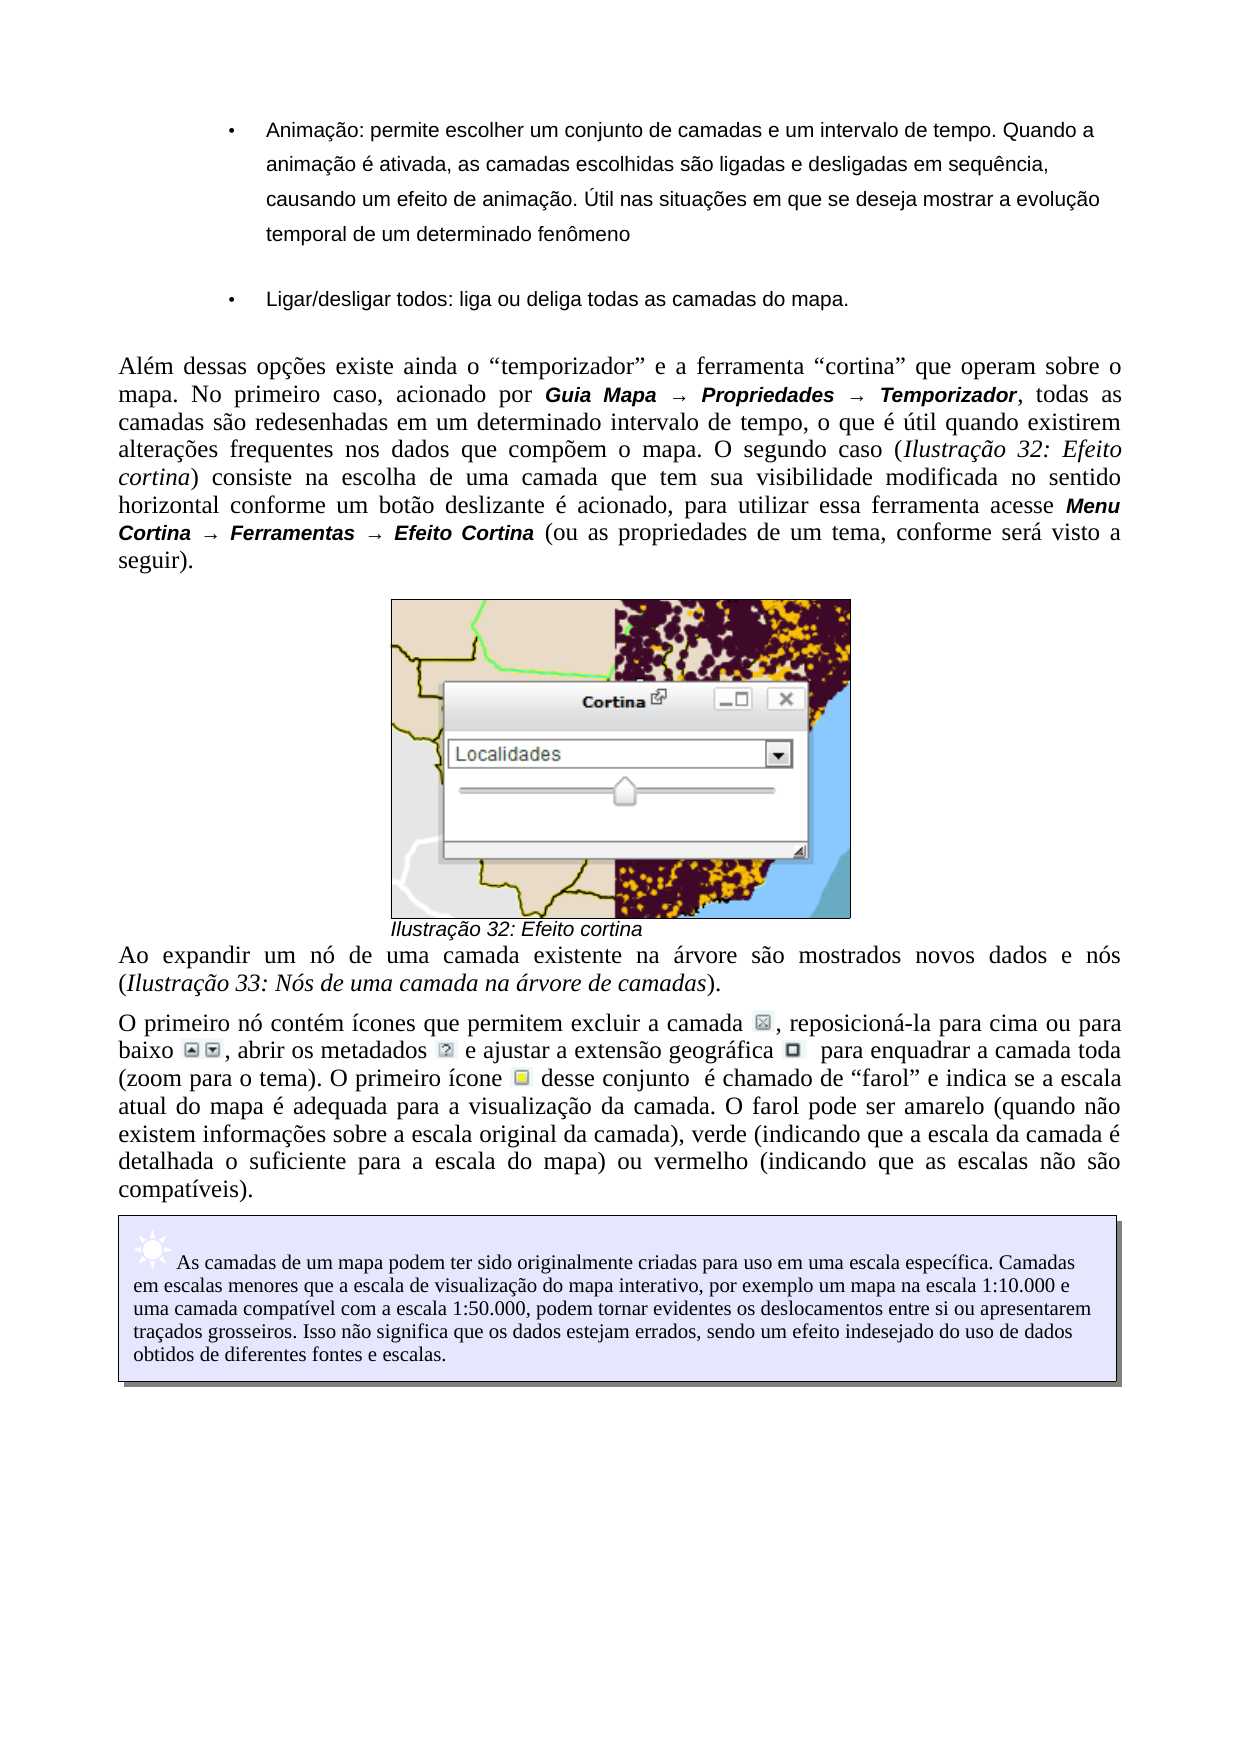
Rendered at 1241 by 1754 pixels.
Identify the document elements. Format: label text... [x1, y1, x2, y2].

text Ao expandir um nó de uma camada existente na árvore são mostrados novos dados e nós (Ilustração 33: Nós de uma camada na árvore de camadas). [118, 586, 1122, 996]
picture [133, 1246, 141, 1253]
text As camadas de um mapa podem ter sido originalmente criadas para uso em uma escala específica. Camadas em escalas menores que a escala de visualização do mapa interativo, por exemplo um mapa na escala 1:10.000 e uma camada compatível com a escala 1:50.000, podem tornar evidentes os deslocamentos entre si ou apresentarem traçados grosseiros. Isso não significa que os dados estejam errados, sendo um efeito indesejado do uso de dados obtidos de diferentes fontes e escalas. [119, 1216, 1116, 1381]
picture [751, 1010, 776, 1032]
picture [781, 1040, 807, 1059]
text Além dessas opções existe ainda o “temporizador” e a ferramenta “cortina” que operam sobre o mapa. No primeiro caso, acionado por guia Mapa → Propriedades → Temporizador, todas as camadas são redesenhadas em um determinado intervalo de tempo, o que é útil quando existirem alterações frequentes nos dados que compõem o mapa. O segundo caso (Ilustração 32: Efeito cortina) consiste na escolha de uma camada que tem sua visibilidade modificada no sentido horizontal conforme um botão deslizante é acionado, para utilizar essa ferramenta acesse Menu cortina → Ferramentas → Efeito cortina (ou as propriedades de um tema, conforme será visto a seguir). [118, 352, 1122, 574]
list Ligar/desligar todos: liga ou deliga todas as camadas do mapa. [228, 287, 1122, 311]
picture [180, 1038, 225, 1059]
picture [510, 1067, 534, 1087]
picture [149, 1261, 156, 1270]
picture [164, 1246, 173, 1253]
text O primeiro nó contém ícones que permitem excluir a camada , reposicioná-la para cima ou para baixo , abrir os metadados e ajustar a extensão geográfica para enquadrar a camada toda (zoom para o tema). O primeiro ícone desse conjunto é chamado de “farol” e indica se a escala atual do mapa é adequada para a visualização da camada. O farol pode ser amarelo (quando não existem informações sobre a escala original da camada), verde (indicando que a escala da camada é detalhada o suficiente para a escala do mapa) ou vermelho (indicando que as escalas não são compatíveis). [118, 1009, 1122, 1203]
text Ilustração 32: Efeito cortina [390, 918, 850, 941]
picture [138, 1230, 167, 1264]
picture [392, 600, 850, 918]
list Animação: permite escolher um conjunto de camadas e um intervalo de tempo. Quando a animação é ativada, as camadas escolhidas são ligadas e desligadas em sequência, causando um efeito de animação. Útil nas situações em que se deseja mostrar a evolução temporal de um determinado fenômeno [228, 118, 1122, 246]
picture [434, 1040, 459, 1059]
